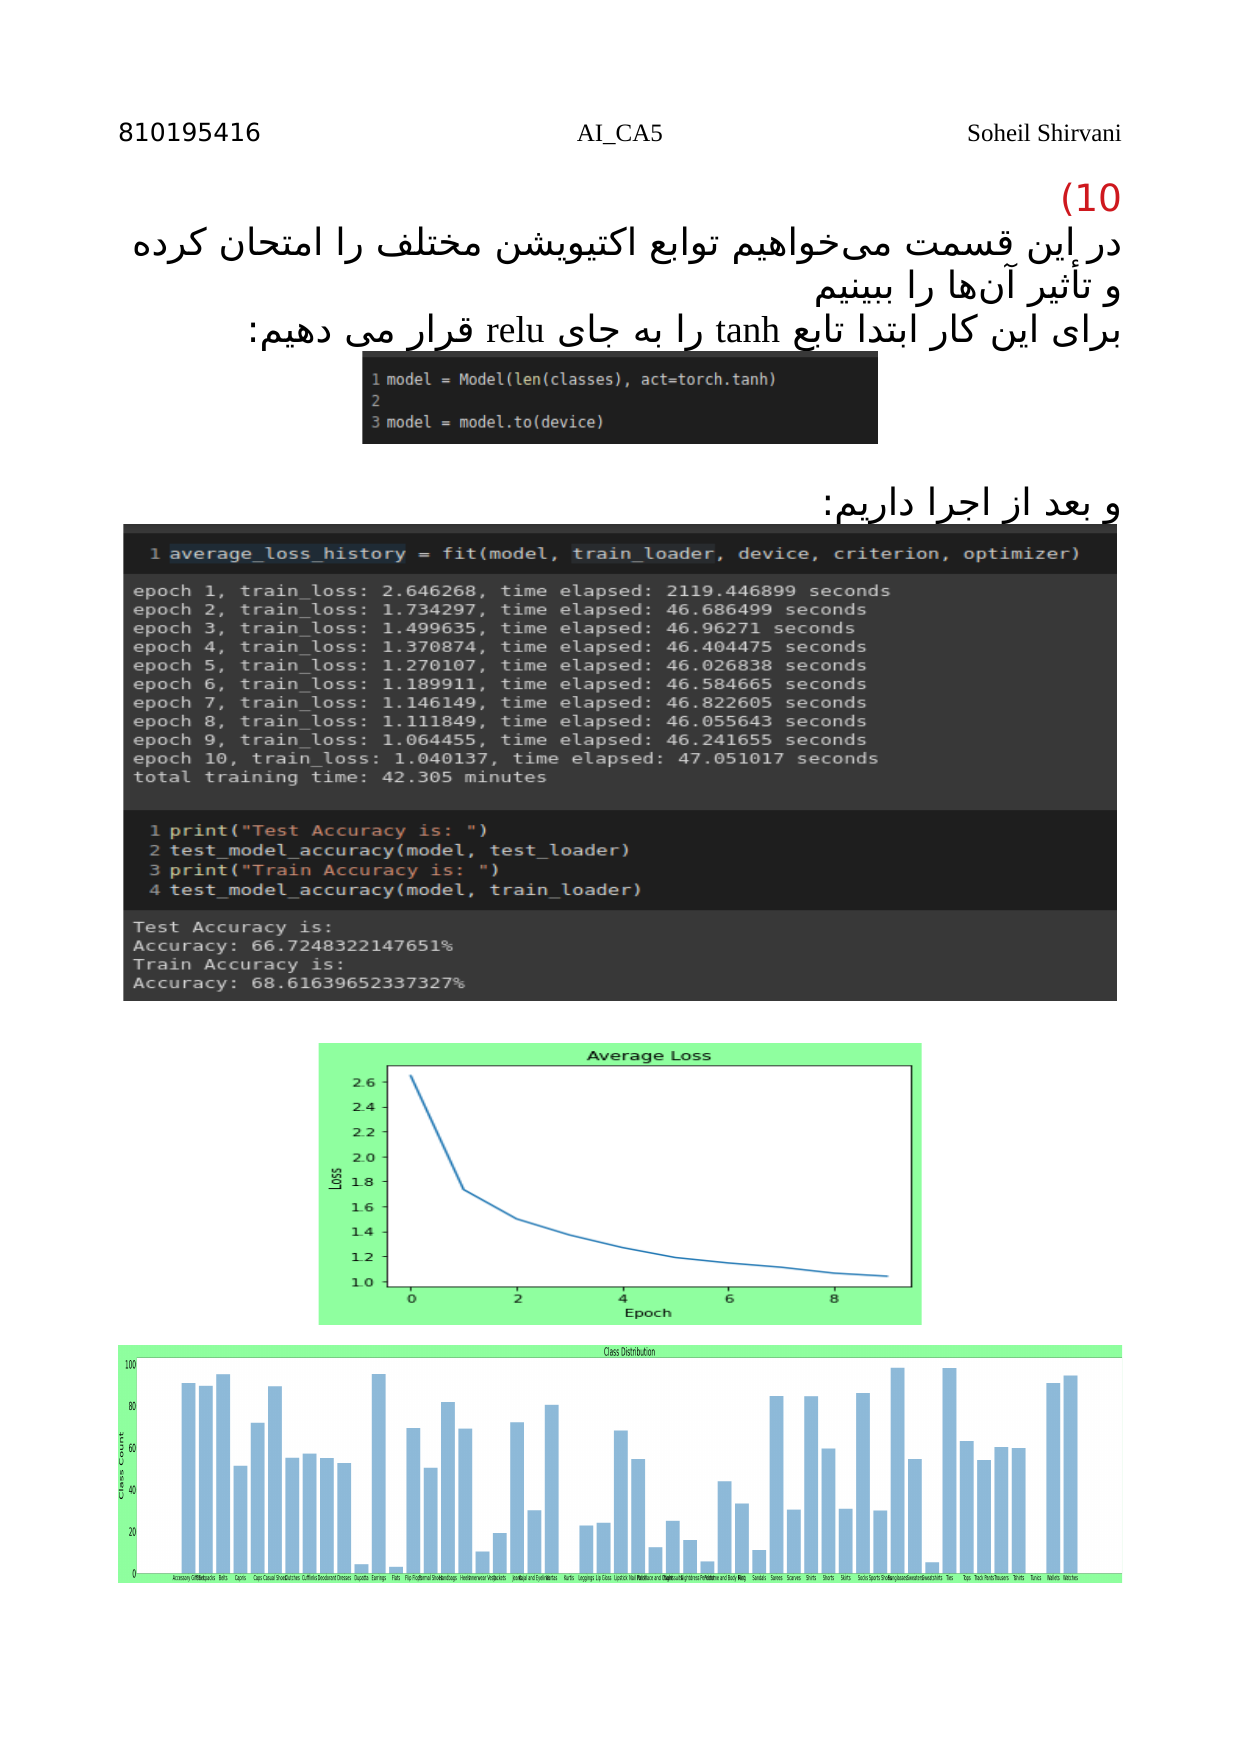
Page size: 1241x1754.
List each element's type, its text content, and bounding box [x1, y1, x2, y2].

picture [118, 1345, 1123, 1583]
text و بعد از اجرا داریم: [118, 481, 1122, 525]
picture [318, 1043, 922, 1325]
picture [123, 524, 1117, 1001]
text 10) [118, 177, 1122, 221]
text در این قسمت می‌خواهیم توابع اکتیویشن مختلف را امتحان کرده و تأثیر آن‌ها را ببینیم [118, 221, 1122, 308]
text برای این کار ابتدا تابع tanh را به جای relu قرار می دهیم: [118, 308, 1122, 352]
picture [362, 351, 878, 444]
